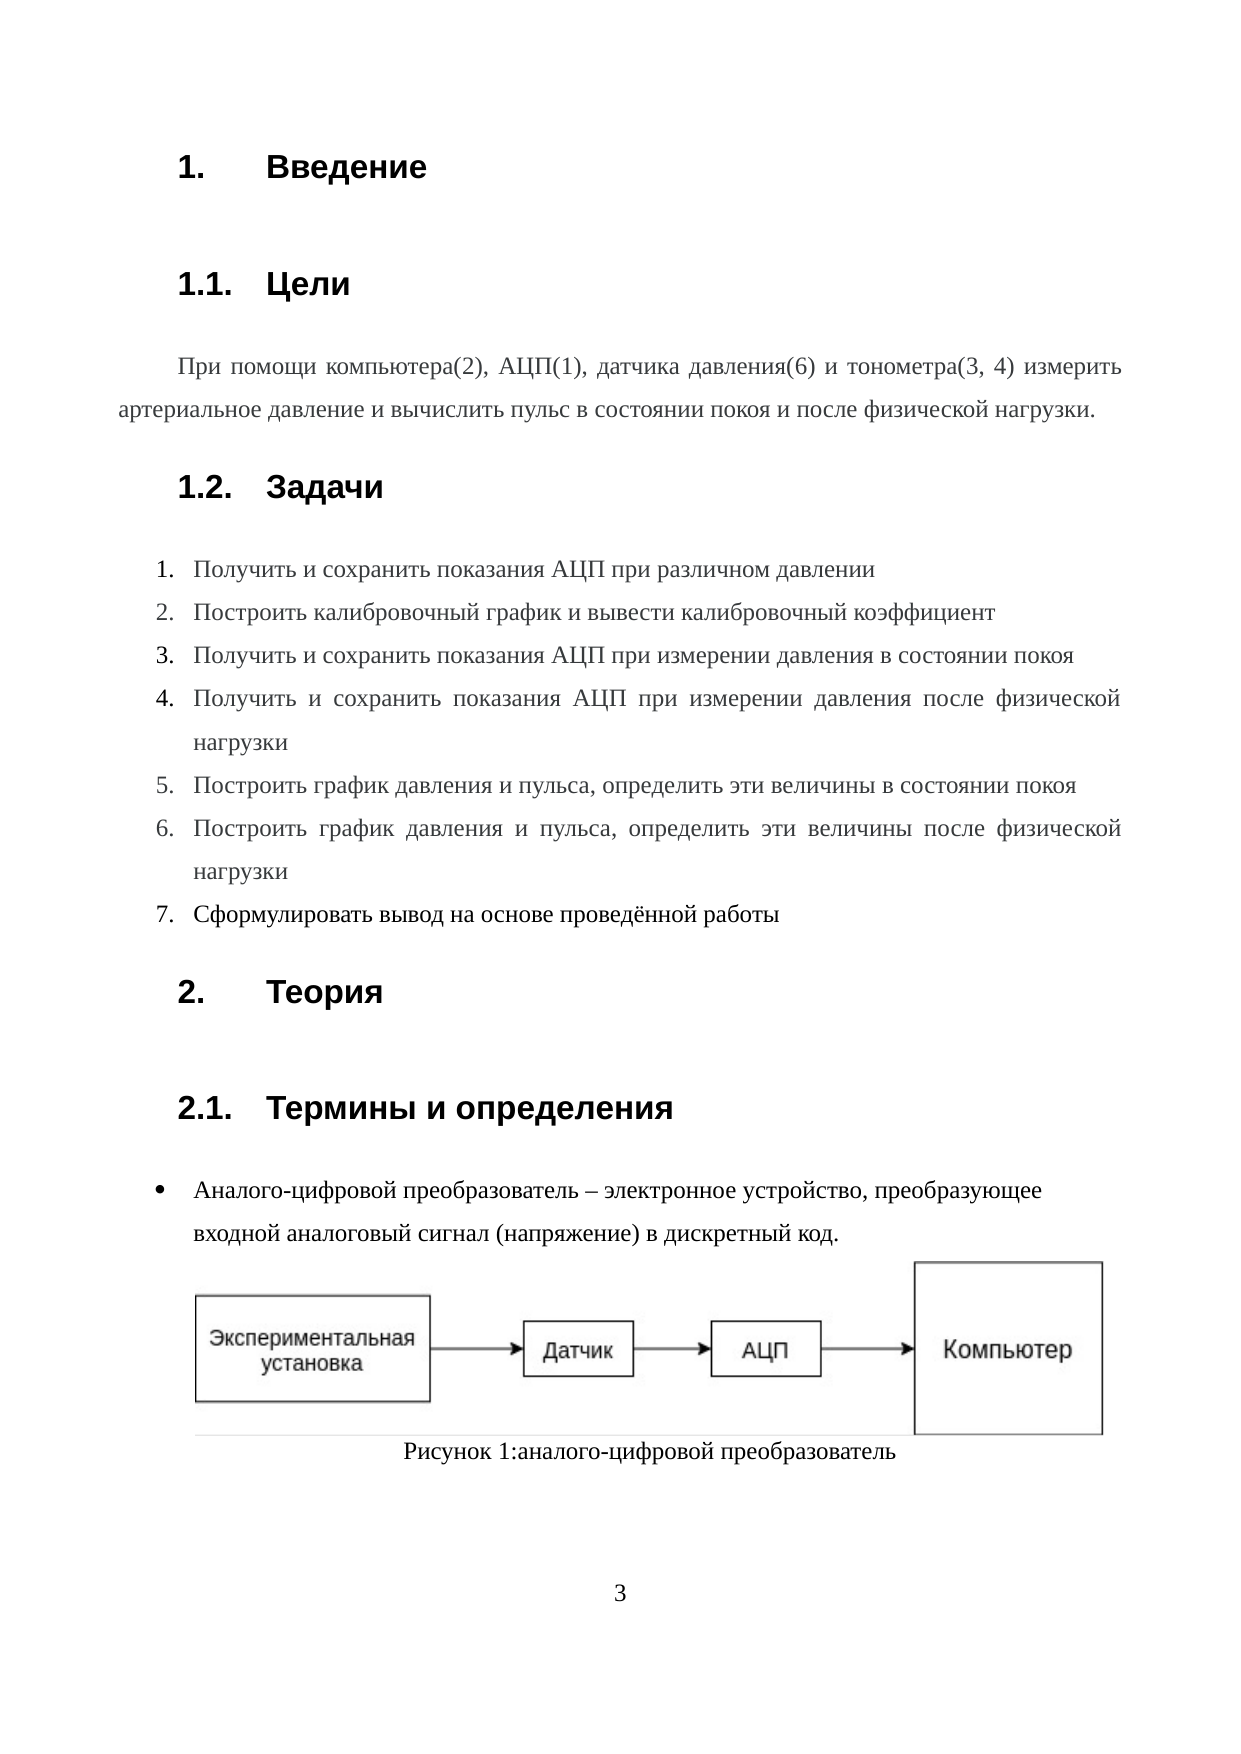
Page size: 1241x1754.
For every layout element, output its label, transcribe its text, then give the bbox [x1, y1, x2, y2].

list Сформулировать вывод на основе проведённой работы [156, 899, 1122, 928]
list Построить график давления и пульса, определить эти величины после физической нагрузки [156, 813, 1122, 885]
subtitle Теория [118, 972, 1122, 1010]
subtitle Задачи [118, 467, 1122, 505]
text входной аналоговый сигнал (напряжение) в дискретный код. [193, 1218, 1110, 1247]
list Построить калибровочный график и вывести калибровочный коэффициент [156, 597, 1122, 626]
text Рисунок 1:аналого-цифровой преобразователь [118, 1436, 1122, 1465]
subtitle Введение [118, 148, 1122, 186]
list Получить и сохранить показания АЦП при различном давлении [156, 554, 1122, 583]
subtitle Цели [118, 264, 1122, 303]
subtitle Термины и определения [118, 1088, 1122, 1127]
list Построить график давления и пульса, определить эти величины в состоянии покоя [156, 770, 1122, 798]
text При помощи компьютера(2), АЦП(1), датчика давления(6) и тонометра(3, 4) измерить артериальное давление и вычислить пульс в состоянии покоя и после физической нагрузки. [118, 351, 1122, 423]
list Получить и сохранить показания АЦП при измерении давления после физической нагрузки [156, 683, 1122, 755]
picture [195, 1261, 1105, 1437]
list Получить и сохранить показания АЦП при измерении давления в состоянии покоя [156, 640, 1122, 669]
list Аналого-цифровой преобразователь – электронное устройство, преобразующее [156, 1175, 1110, 1204]
